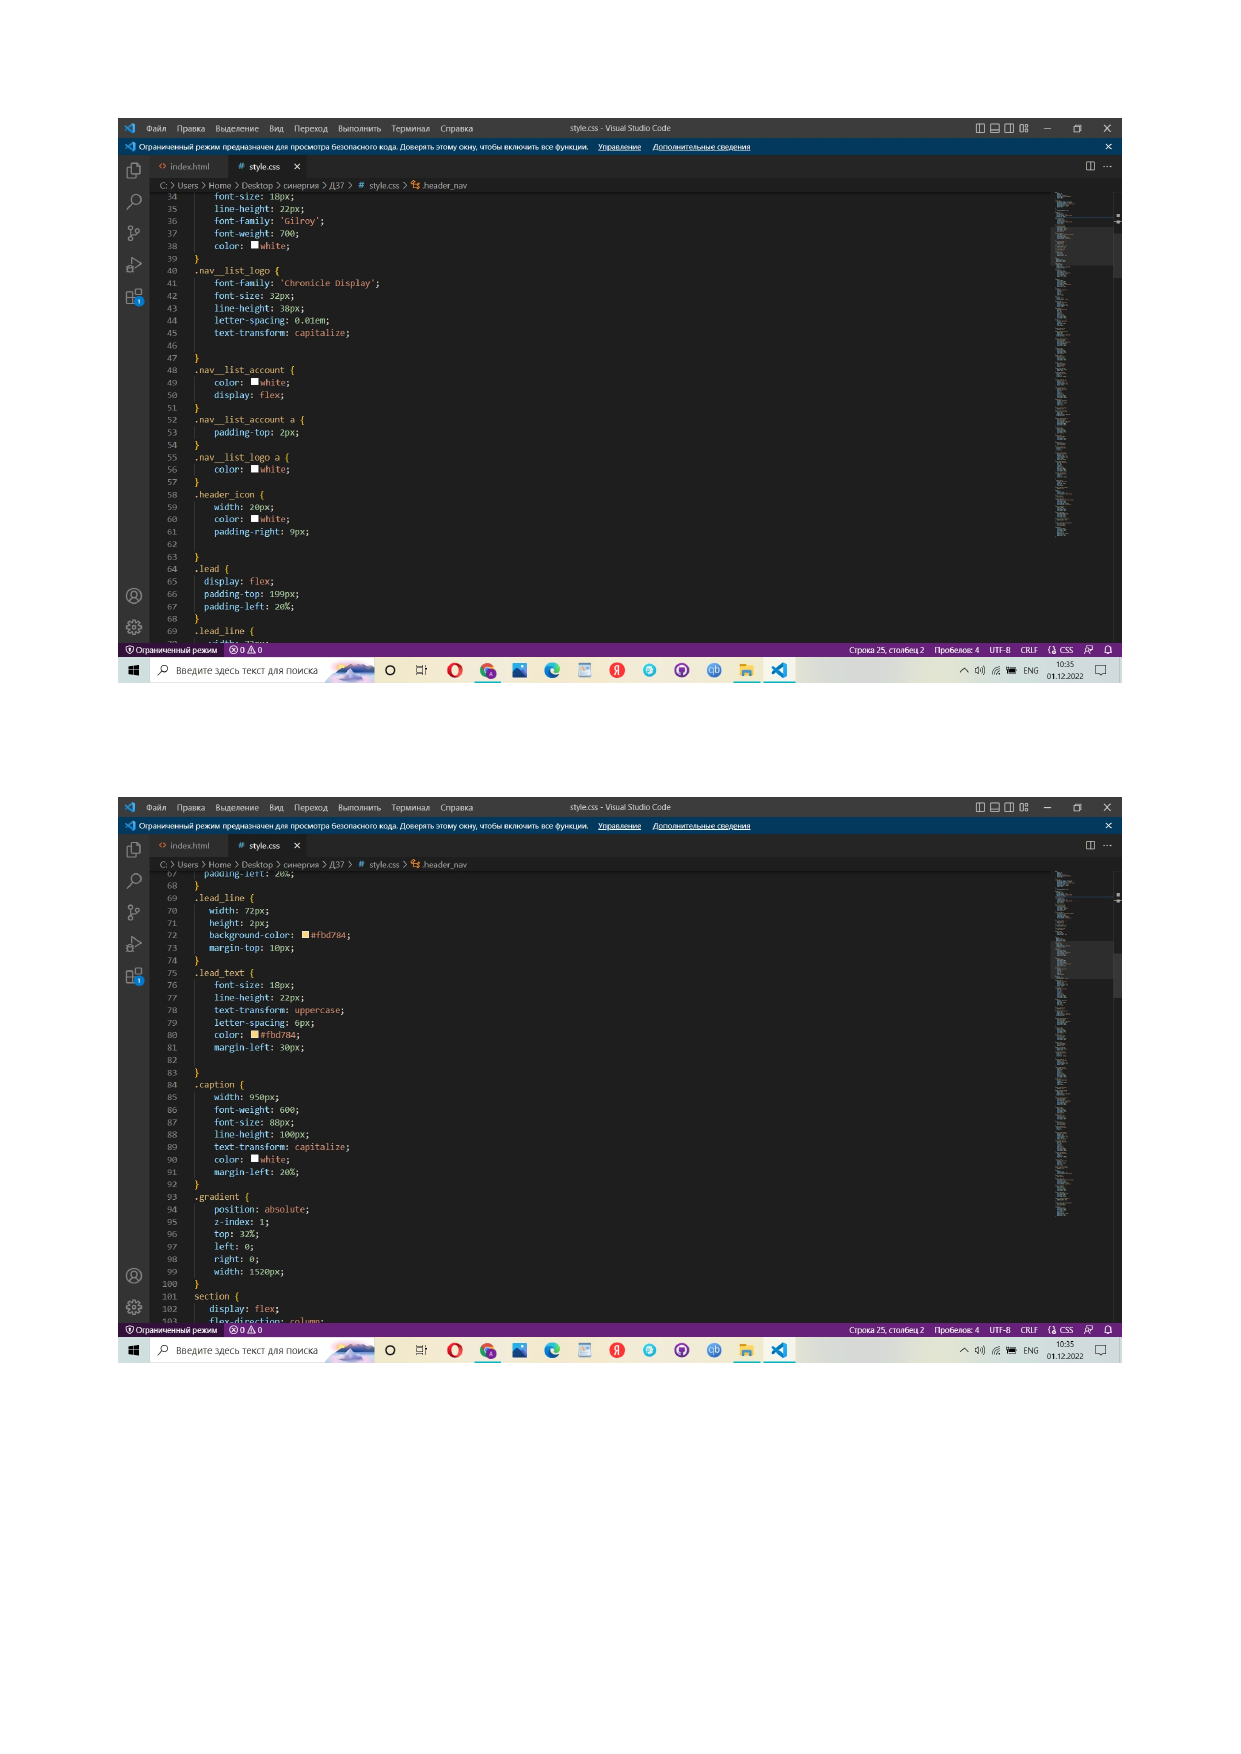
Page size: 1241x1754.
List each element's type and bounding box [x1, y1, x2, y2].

picture [118, 797, 1122, 1363]
picture [118, 118, 1122, 683]
